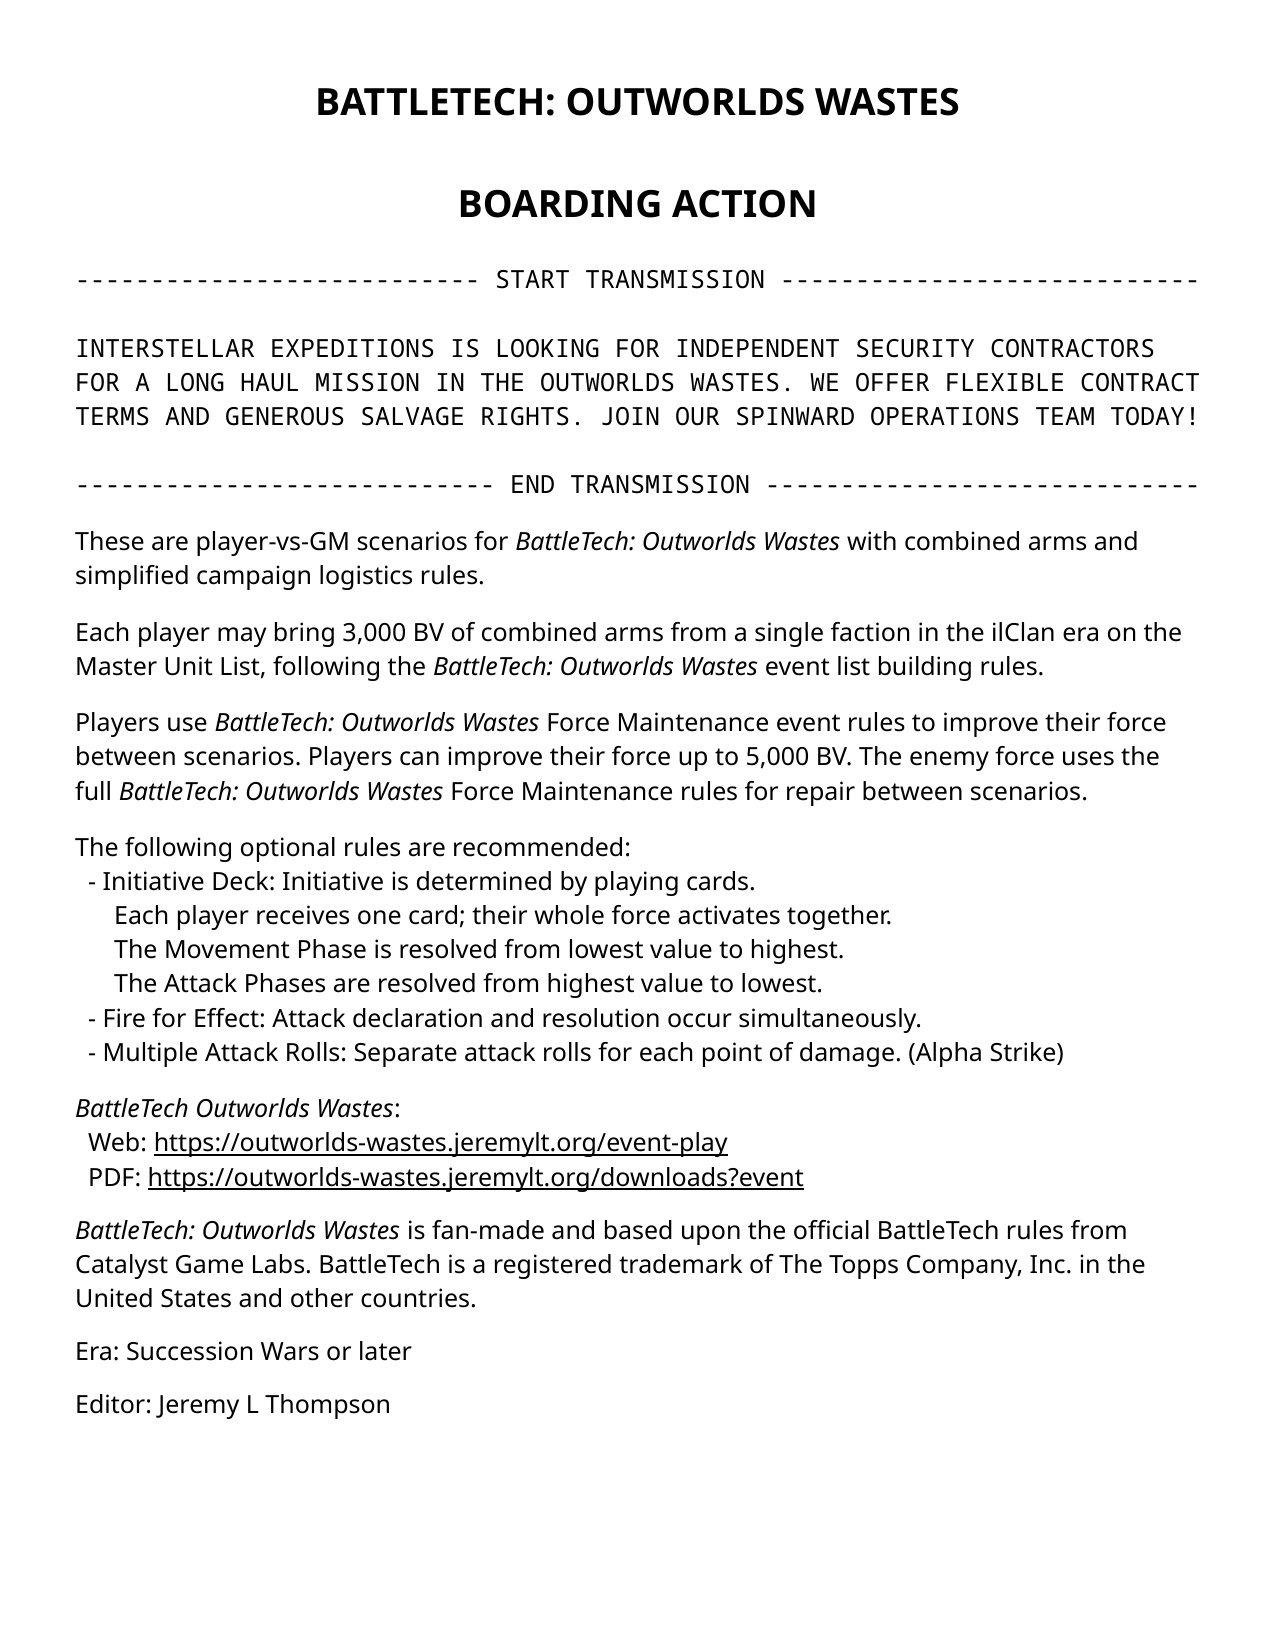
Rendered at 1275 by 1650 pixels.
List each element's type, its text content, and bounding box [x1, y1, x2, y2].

text --------------------------- START TRANSMISSION ---------------------------- [75, 262, 1200, 296]
text Each player may bring 3,000 BV of combined arms from a single faction in the ilClan era on the Master Unit List, following the BattleTech: Outworlds Wastes event list building rules. [75, 614, 1200, 682]
subtitle BOARDING ACTION [75, 126, 1200, 228]
text Era: Succession Wars or later [75, 1334, 1200, 1368]
text INTERSTELLAR EXPEDITIONS IS LOOKING FOR INDEPENDENT SECURITY CONTRACTORS FOR A LONG HAUL MISSION IN THE OUTWORLDS WASTES. WE OFFER FLEXIBLE CONTRACT TERMS AND GENEROUS SALVAGE RIGHTS. JOIN OUR SPINWARD OPERATIONS TEAM TODAY! [75, 296, 1200, 432]
text The Movement Phase is resolved from lowest value to highest. [75, 932, 1200, 966]
text - Initiative Deck: Initiative is determined by playing cards. [75, 864, 1200, 898]
text PDF: https://outworlds-wastes.jeremylt.org/downloads?event [75, 1159, 1200, 1193]
text BattleTech Outworlds Wastes: [75, 1091, 1200, 1125]
text Each player receives one card; their whole force activates together. [75, 898, 1200, 932]
text These are player-vs-GM scenarios for BattleTech: Outworlds Wastes with combined arms and simplified campaign logistics rules. [75, 523, 1200, 591]
text Editor: Jeremy L Thompson [75, 1387, 1200, 1421]
text - Multiple Attack Rolls: Separate attack rolls for each point of damage. (Alpha Strike) [75, 1034, 1200, 1068]
text BATTLETECH: OUTWORLDS WASTES [75, 75, 1200, 126]
text Web: https://outworlds-wastes.jeremylt.org/event-play [75, 1125, 1200, 1159]
text BattleTech: Outworlds Wastes is fan-made and based upon the official BattleTech rules from Catalyst Game Labs. BattleTech is a registered trademark of The Topps Company, Inc. in the United States and other countries. [75, 1212, 1200, 1314]
text The Attack Phases are resolved from highest value to lowest. [75, 966, 1200, 1000]
text Players use BattleTech: Outworlds Wastes Force Maintenance event rules to improve their force between scenarios. Players can improve their force up to 5,000 BV. The enemy force uses the full BattleTech: Outworlds Wastes Force Maintenance rules for repair between scenarios. [75, 705, 1200, 807]
text The following optional rules are recommended: [75, 830, 1200, 864]
text ---------------------------- END TRANSMISSION ----------------------------- [75, 432, 1200, 501]
text - Fire for Effect: Attack declaration and resolution occur simultaneously. [75, 1000, 1200, 1034]
